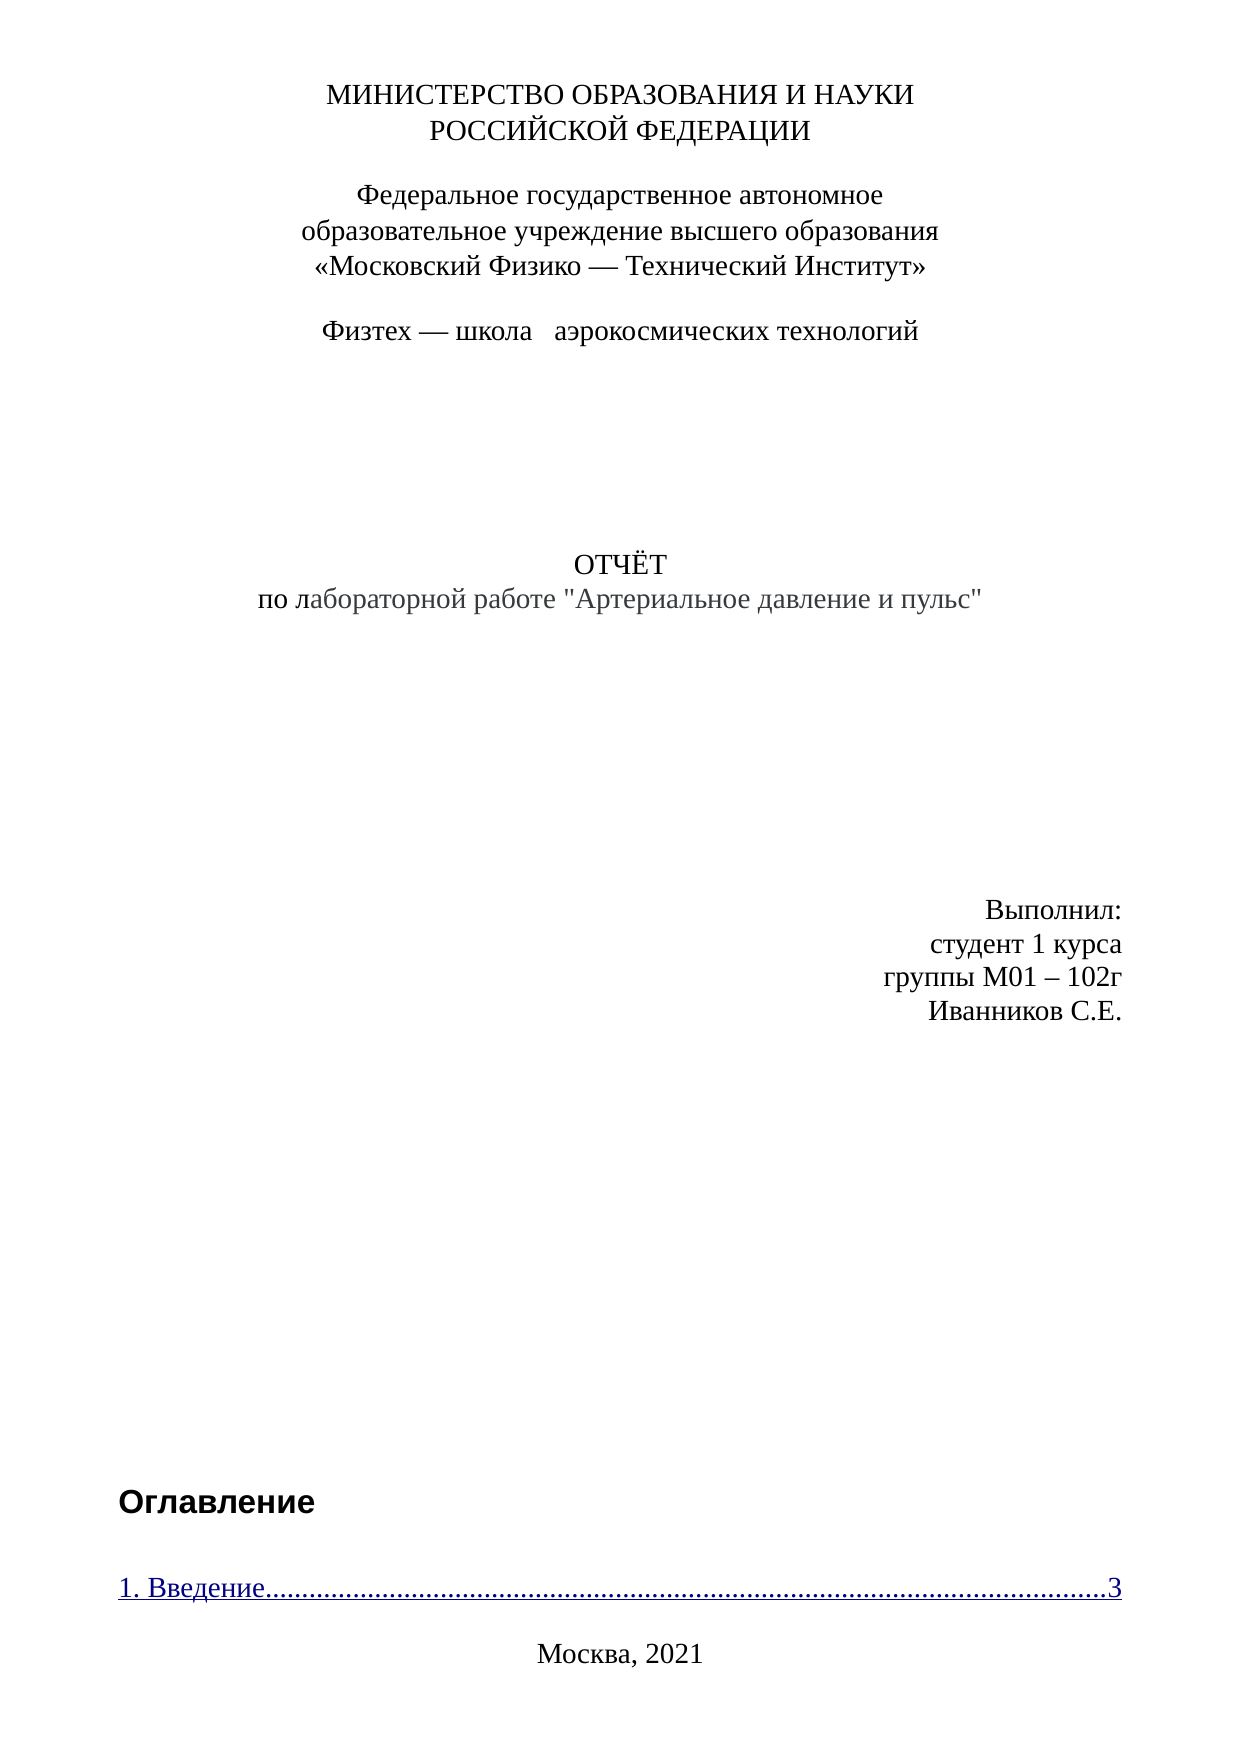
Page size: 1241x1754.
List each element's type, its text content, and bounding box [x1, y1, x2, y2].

text Иванников С.Е. [118, 993, 1122, 1027]
text Физтех — школа аэрокосмических технологий [118, 313, 1122, 346]
text Федеральное государственное автономное [118, 177, 1122, 211]
text группы M01 – 102г [118, 959, 1122, 993]
text ОТЧЁТ [118, 547, 1122, 581]
text студент 1 курса [118, 926, 1122, 959]
text образовательное учреждение высшего образования [118, 213, 1122, 246]
text МИНИСТЕРСТВО ОБРАЗОВАНИЯ И НАУКИ [118, 77, 1122, 111]
subtitle Оглавление [118, 1483, 1122, 1521]
text «Московский Физико — Технический Институт» [118, 248, 1122, 282]
text Выполнил: [118, 892, 1122, 926]
text 1. Введение 3 [118, 1570, 1122, 1599]
text РОССИЙСКОЙ ФЕДЕРАЦИИ [118, 113, 1122, 146]
text по лабораторной работе "Артериальное давление и пульс" [118, 581, 1122, 614]
